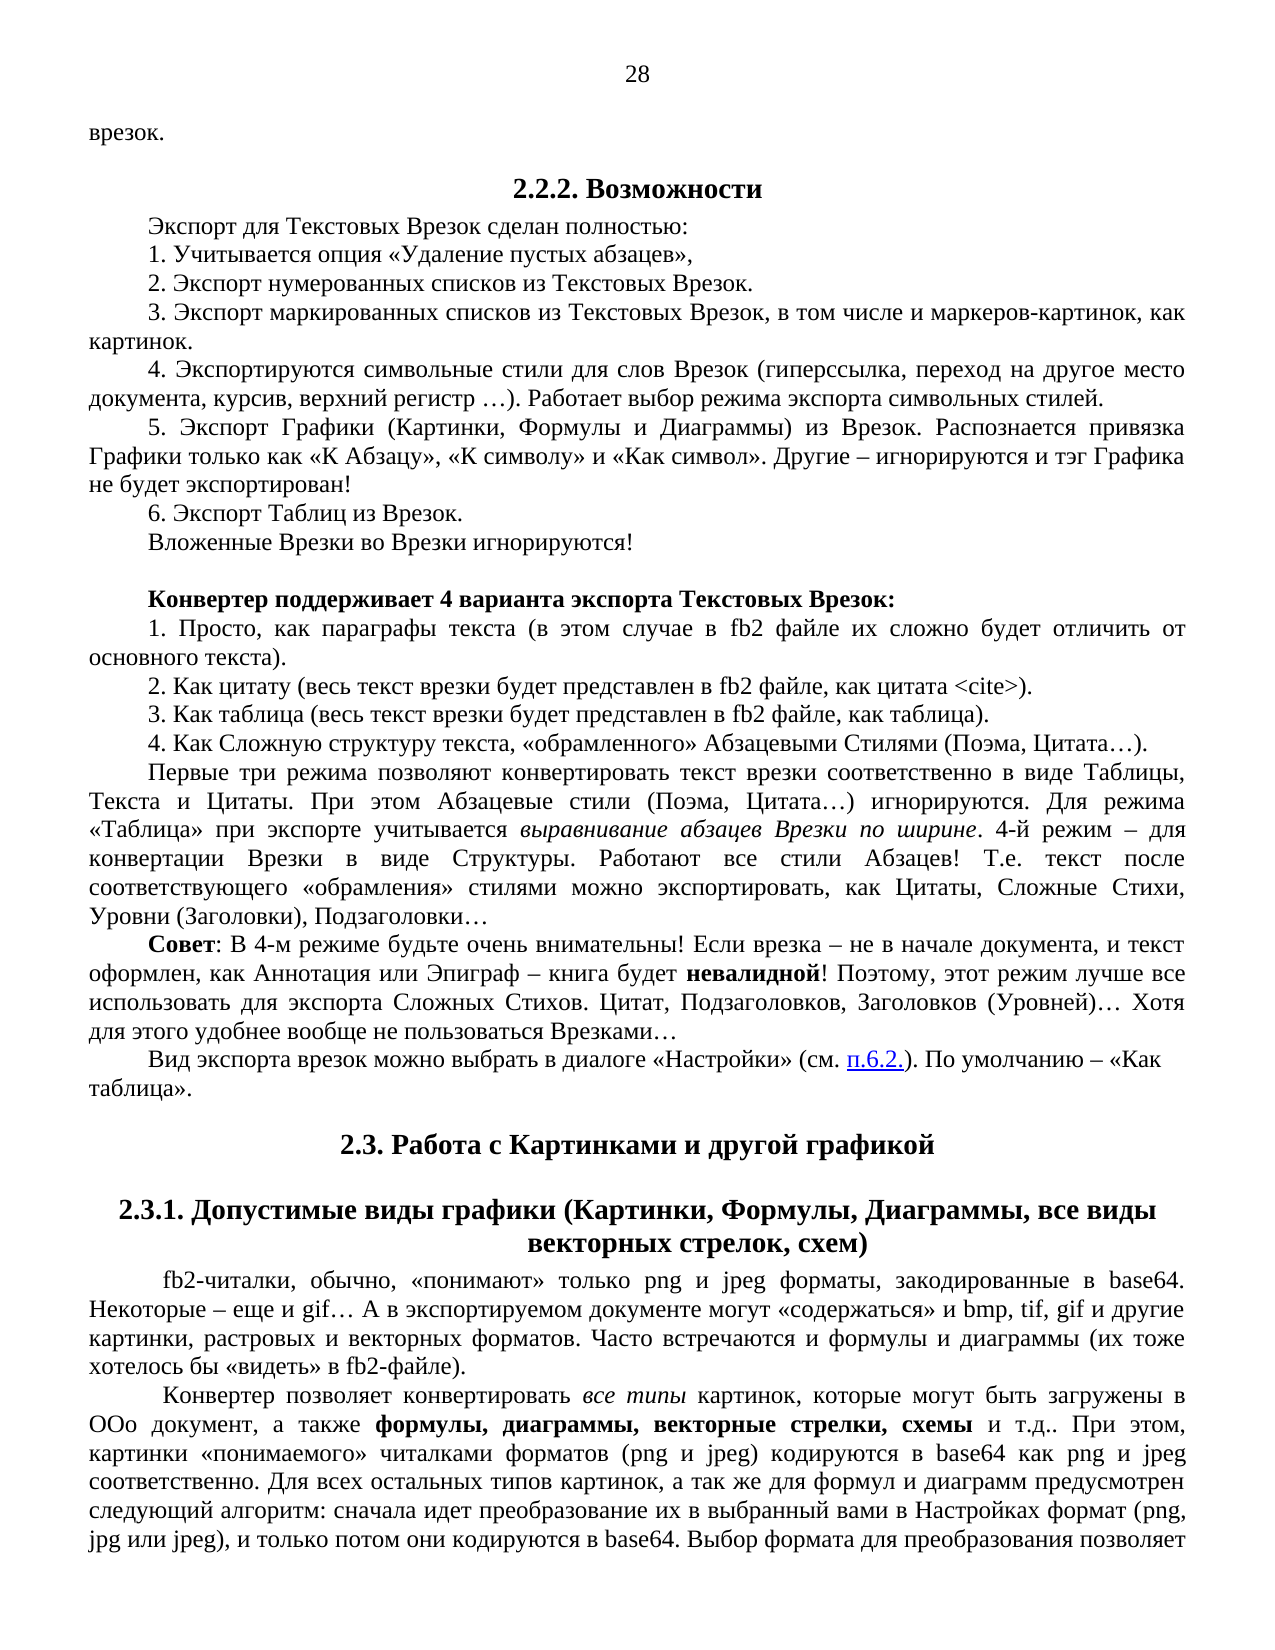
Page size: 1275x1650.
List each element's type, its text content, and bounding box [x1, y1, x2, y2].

text Вложенные Врезки во Врезки игнорируются! [89, 527, 1186, 556]
text 4. Экспортируются символьные стили для слов Врезок (гиперссылка, переход на другое место документа, курсив, верхний регистр …). Работает выбор режима экспорта символьных стилей. [89, 354, 1186, 412]
text 4. Как Сложную структуру текста, «обрамленного» Абзацевыми Стилями (Поэма, Цитата…). [89, 728, 1186, 757]
text Совет: В 4-м режиме будьте очень внимательны! Если врезка – не в начале документа, и текст оформлен, как Аннотация или Эпиграф – книга будет невалидной! Поэтому, этот режим лучше все использовать для экспорта Сложных Стихов. Цитат, Подзаголовков, Заголовков (Уровней)… Хотя для этого удобнее вообще не пользоваться Врезками… [89, 929, 1186, 1044]
text Конвертер позволяет конвертировать все типы картинок, которые могут быть загружены в OOo документ, а также формулы, диаграммы, векторные стрелки, схемы и т.д.. При этом, картинки «понимаемого» читалками форматов (png и jpeg) кодируются в base64 как png и jpeg соответственно. Для всех остальных типов картинок, а так же для формул и диаграмм предусмотрен следующий алгоритм: сначала идет преобразование их в выбранный вами в Настройках формат (png, jpg или jpeg), и только потом они кодируются в base64. Выбор формата для преобразования позволяет [89, 1380, 1186, 1553]
text 3. Экспорт маркированных списков из Текстовых Врезок, в том числе и маркеров-картинок, как картинок. [89, 297, 1186, 354]
text 1. Просто, как параграфы текста (в этом случае в fb2 файле их сложно будет отличить от основного текста). [89, 613, 1186, 671]
text 1. Учитывается опция «Удаление пустых абзацев», [89, 239, 1186, 268]
subtitle 2.2.2. Возможности [89, 171, 1186, 204]
text 2. Как цитату (весь текст врезки будет представлен в fb2 файле, как цитата <cite>). [89, 671, 1186, 699]
text Вид экспорта врезок можно выбрать в диалоге «Настройки» (см. п.6.2.). По умолчанию – «Как таблица». [89, 1044, 1186, 1102]
text 5. Экспорт Графики (Картинки, Формулы и Диаграммы) из Врезок. Распознается привязка Графики только как «К Абзацу», «К символу» и «Как символ». Другие – игнорируются и тэг Графика не будет экспортирован! [89, 412, 1186, 498]
text 2. Экспорт нумерованных списков из Текстовых Врезок. [89, 268, 1186, 297]
text Экспорт для Текстовых Врезок сделан полностью: [89, 211, 1186, 239]
text 6. Экспорт Таблиц из Врезок. [89, 498, 1186, 527]
text fb2-читалки, обычно, «понимают» только png и jpeg форматы, закодированные в base64. Некоторые – еще и gif… А в экспортируемом документе могут «содержаться» и bmp, tif, gif и другие картинки, растровых и векторных форматов. Часто встречаются и формулы и диаграммы (их тоже хотелось бы «видеть» в fb2-файле). [89, 1265, 1186, 1380]
text 3. Как таблица (весь текст врезки будет представлен в fb2 файле, как таблица). [89, 699, 1186, 728]
subtitle 2.3.1. Допустимые виды графики (Картинки, Формулы, Диаграммы, все виды векторных стрелок, схем) [89, 1192, 1186, 1259]
text врезок. [89, 117, 1186, 146]
text Первые три режима позволяют конвертировать текст врезки соответственно в виде Таблицы, Текста и Цитаты. При этом Абзацевые стили (Поэма, Цитата…) игнорируются. Для режима «Таблица» при экспорте учитывается выравнивание абзацев Врезки по ширине. 4-й режим – для конвертации Врезки в виде Структуры. Работают все стили Абзацев! Т.е. текст после соответствующего «обрамления» стилями можно экспортировать, как Цитаты, Сложные Стихи, Уровни (Заголовки), Подзаголовки… [89, 757, 1186, 929]
text Конвертер поддерживает 4 варианта экспорта Текстовых Врезок: [89, 584, 1186, 613]
subtitle 2.3. Работа с Картинками и другой графикой [89, 1127, 1186, 1161]
